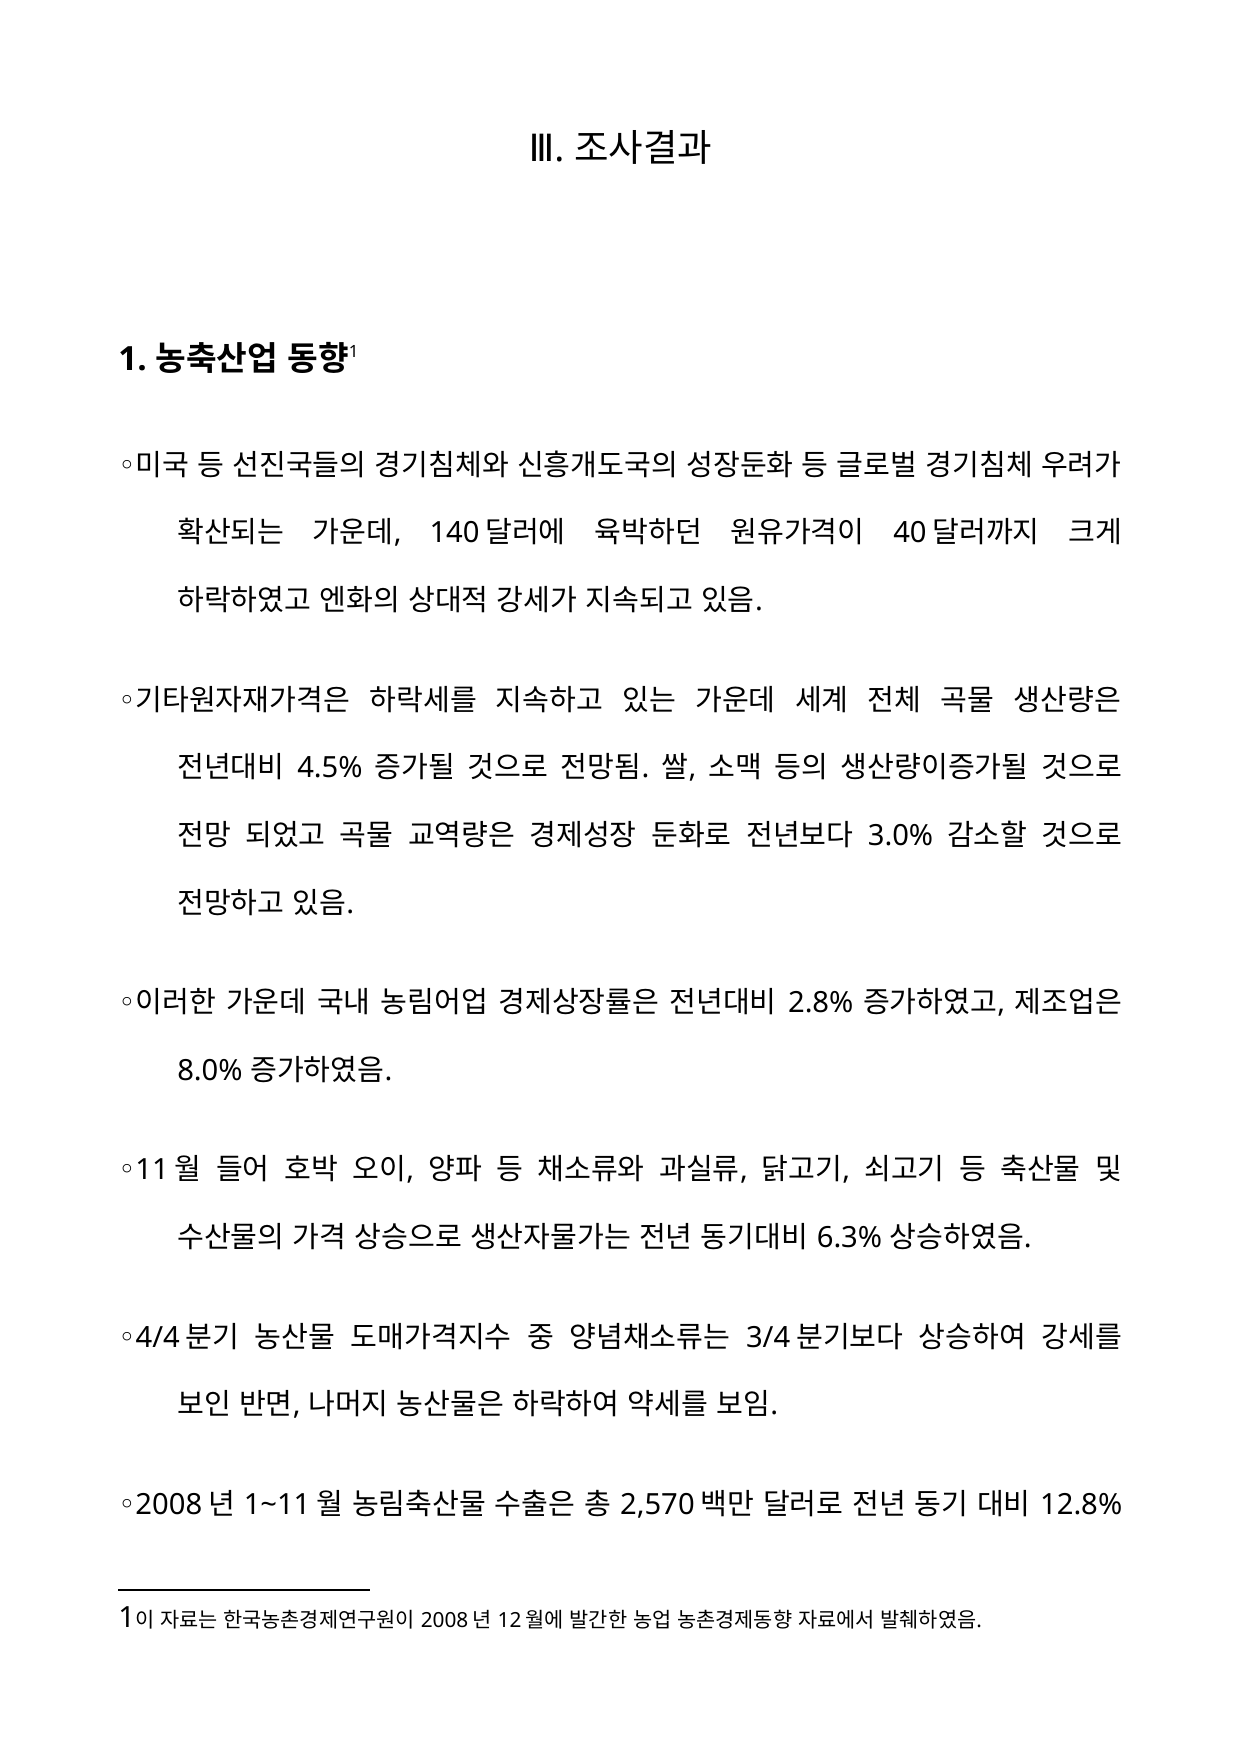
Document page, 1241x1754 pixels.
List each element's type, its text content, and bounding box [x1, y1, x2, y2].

text Ⅲ. 조사결과 [118, 118, 1122, 173]
text ◦2008년 1~11월 농림축산물 수출은 총 2,570백만 달러로 전년 동기 대비 12.8% [118, 1480, 1122, 1523]
text ◦이러한 가운데 국내 농림어업 경제상장률은 전년대비 2.8% 증가하였고, 제조업은 8.0% 증가하였음. [118, 979, 1122, 1089]
text ◦기타원자재가격은 하락세를 지속하고 있는 가운데 세계 전체 곡물 생산량은 전년대비 4.5% 증가될 것으로 전망됨. 쌀, 소맥 등의 생산량이증가될 것으로 전망 되었고 곡물 교역량은 경제성장 둔화로 전년보다 3.0% 감소할 것으로 전망하고 있음. [118, 676, 1122, 922]
text 이 자료는 한국농촌경제연구원이 2008년 12월에 발간한 농업 농촌경제동향 자료에서 발췌하였음. [118, 1596, 1122, 1636]
text ◦미국 등 선진국들의 경기침체와 신흥개도국의 성장둔화 등 글로벌 경기침체 우려가 확산되는 가운데, 140달러에 육박하던 원유가격이 40달러까지 크게 하락하였고 엔화의 상대적 강세가 지속되고 있음. [118, 441, 1122, 619]
text ◦4/4분기 농산물 도매가격지수 중 양념채소류는 3/4분기보다 상승하여 강세를 보인 반면, 나머지 농산물은 하락하여 약세를 보임. [118, 1313, 1122, 1423]
text 1. 농축산업 동향 [118, 332, 1122, 381]
text ◦11월 들어 호박 오이, 양파 등 채소류와 과실류, 닭고기, 쇠고기 등 축산물 및 수산물의 가격 상승으로 생산자물가는 전년 동기대비 6.3% 상승하였음. [118, 1146, 1122, 1256]
